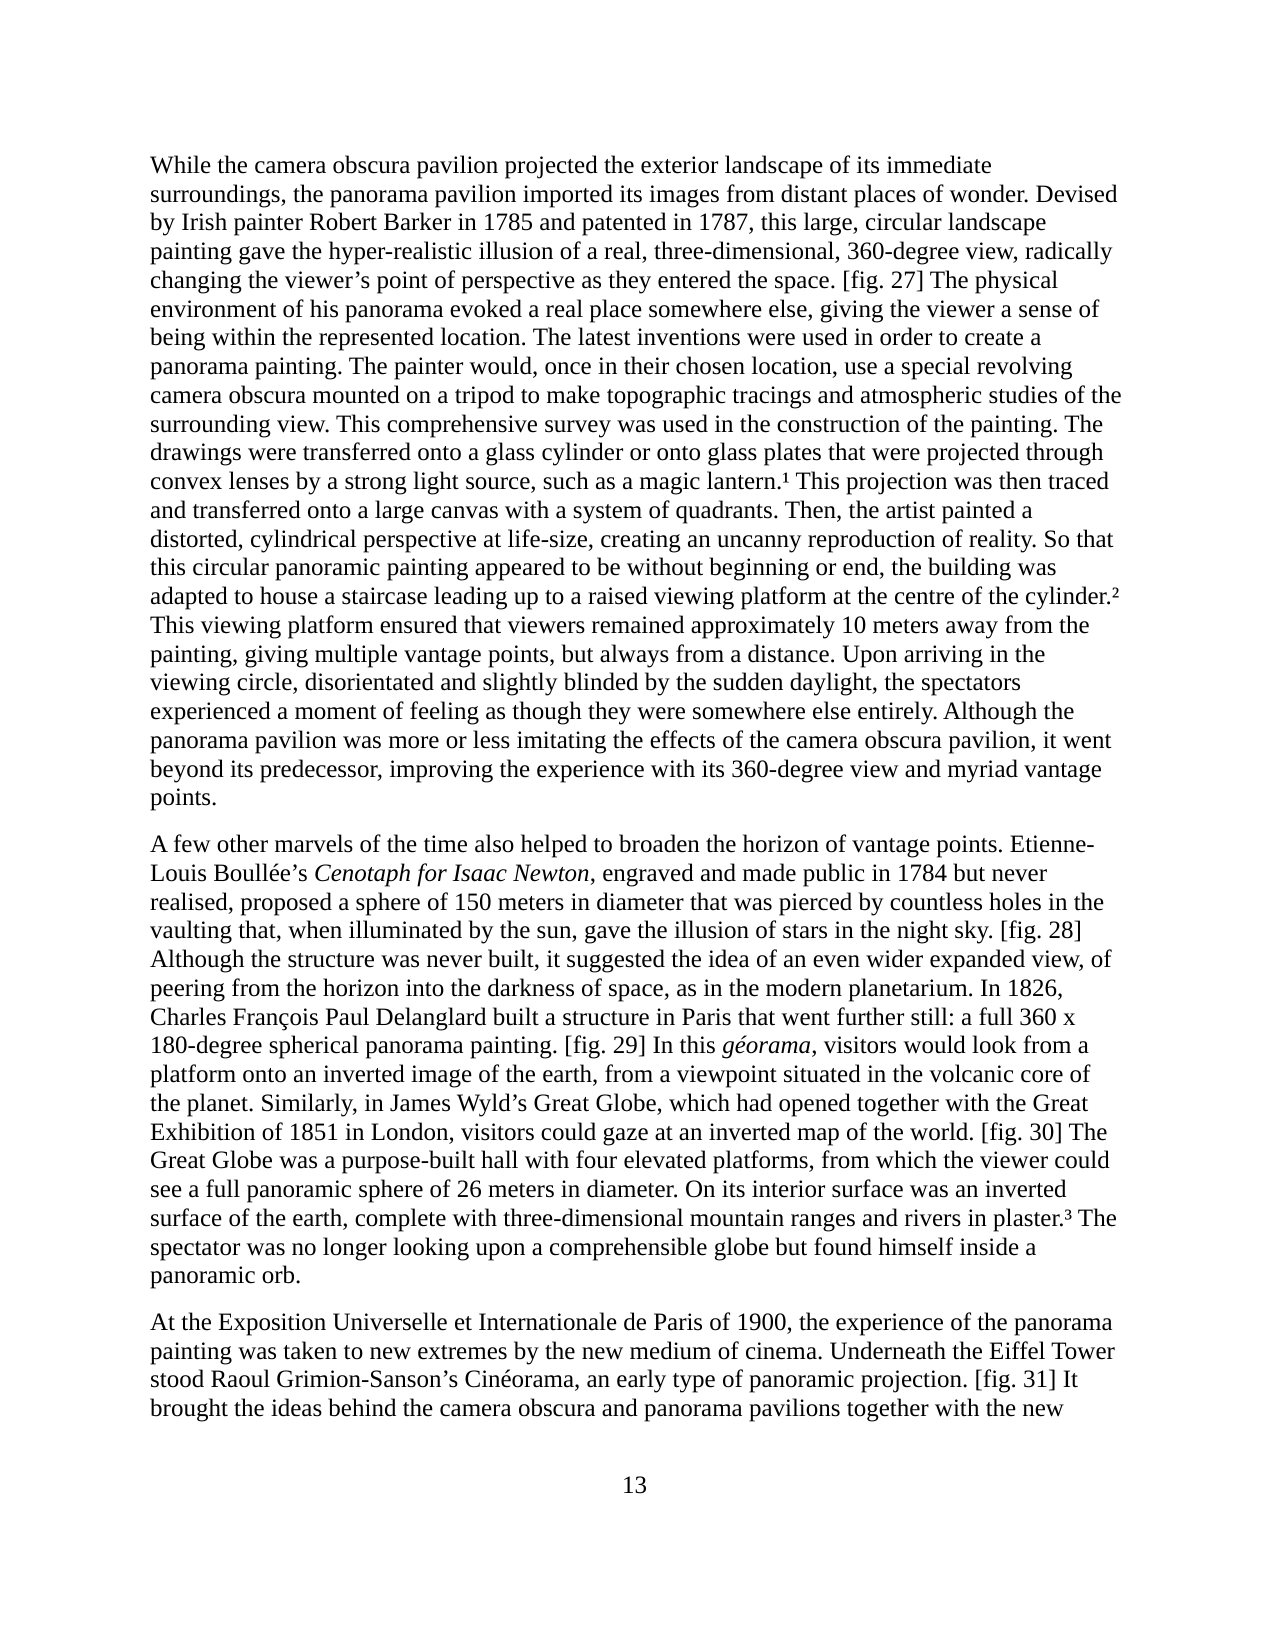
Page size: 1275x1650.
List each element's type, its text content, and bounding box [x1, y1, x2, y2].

text A few other marvels of the time also helped to broaden the horizon of vantage points. Etienne-Louis Boullée’s Cenotaph for Isaac Newton, engraved and made public in 1784 but never realised, proposed a sphere of 150 meters in diameter that was pierced by countless holes in the vaulting that, when illuminated by the sun, gave the illusion of stars in the night sky. [fig. 28] Although the structure was never built, it suggested the idea of an even wider expanded view, of peering from the horizon into the darkness of space, as in the modern planetarium. In 1826, Charles François Paul Delanglard built a structure in Paris that went further still: a full 360 x 180-degree spherical panorama painting. [fig. 29] In this géorama, visitors would look from a platform onto an inverted image of the earth, from a viewpoint situated in the volcanic core of the planet. Similarly, in James Wyld’s Great Globe, which had opened together with the Great Exhibition of 1851 in London, visitors could gaze at an inverted map of the world. [fig. 30] The Great Globe was a purpose-built hall with four elevated platforms, from which the viewer could see a full panoramic sphere of 26 meters in diameter. On its interior surface was an inverted surface of the earth, complete with three-dimensional mountain ranges and rivers in plaster.³ The spectator was no longer looking upon a comprehensible globe but found himself inside a panoramic orb. [150, 829, 1125, 1289]
text While the camera obscura pavilion projected the exterior landscape of its immediate surroundings, the panorama pavilion imported its images from distant places of wonder. Devised by Irish painter Robert Barker in 1785 and patented in 1787, this large, circular landscape painting gave the hyper-realistic illusion of a real, three-dimensional, 360-degree view, radically changing the viewer’s point of perspective as they entered the space. [fig. 27] The physical environment of his panorama evoked a real place somewhere else, giving the viewer a sense of being within the represented location. The latest inventions were used in order to create a panorama painting. The painter would, once in their chosen location, use a special revolving camera obscura mounted on a tripod to make topographic tracings and atmospheric studies of the surrounding view. This comprehensive survey was used in the construction of the painting. The drawings were transferred onto a glass cylinder or onto glass plates that were projected through convex lenses by a strong light source, such as a magic lantern.¹ This projection was then traced and transferred onto a large canvas with a system of quadrants. Then, the artist painted a distorted, cylindrical perspective at life-size, creating an uncanny reproduction of reality. So that this circular panoramic painting appeared to be without beginning or end, the building was adapted to house a staircase leading up to a raised viewing platform at the centre of the cylinder.² This viewing platform ensured that viewers remained approximately 10 meters away from the painting, giving multiple vantage points, but always from a distance. Upon arriving in the viewing circle, disorientated and slightly blinded by the sudden daylight, the spectators experienced a moment of feeling as though they were somewhere else entirely. Although the panorama pavilion was more or less imitating the effects of the camera obscura pavilion, it went beyond its predecessor, improving the experience with its 360-degree view and myriad vantage points. [150, 150, 1125, 811]
text At the Exposition Universelle et Internationale de Paris of 1900, the experience of the panorama painting was taken to new extremes by the new medium of cinema. Underneath the Eiffel Tower stood Raoul Grimion-Sanson’s Cinéorama, an early type of panoramic projection. [fig. 31] It brought the ideas behind the camera obscura and panorama pavilions together with the new [150, 1307, 1125, 1422]
